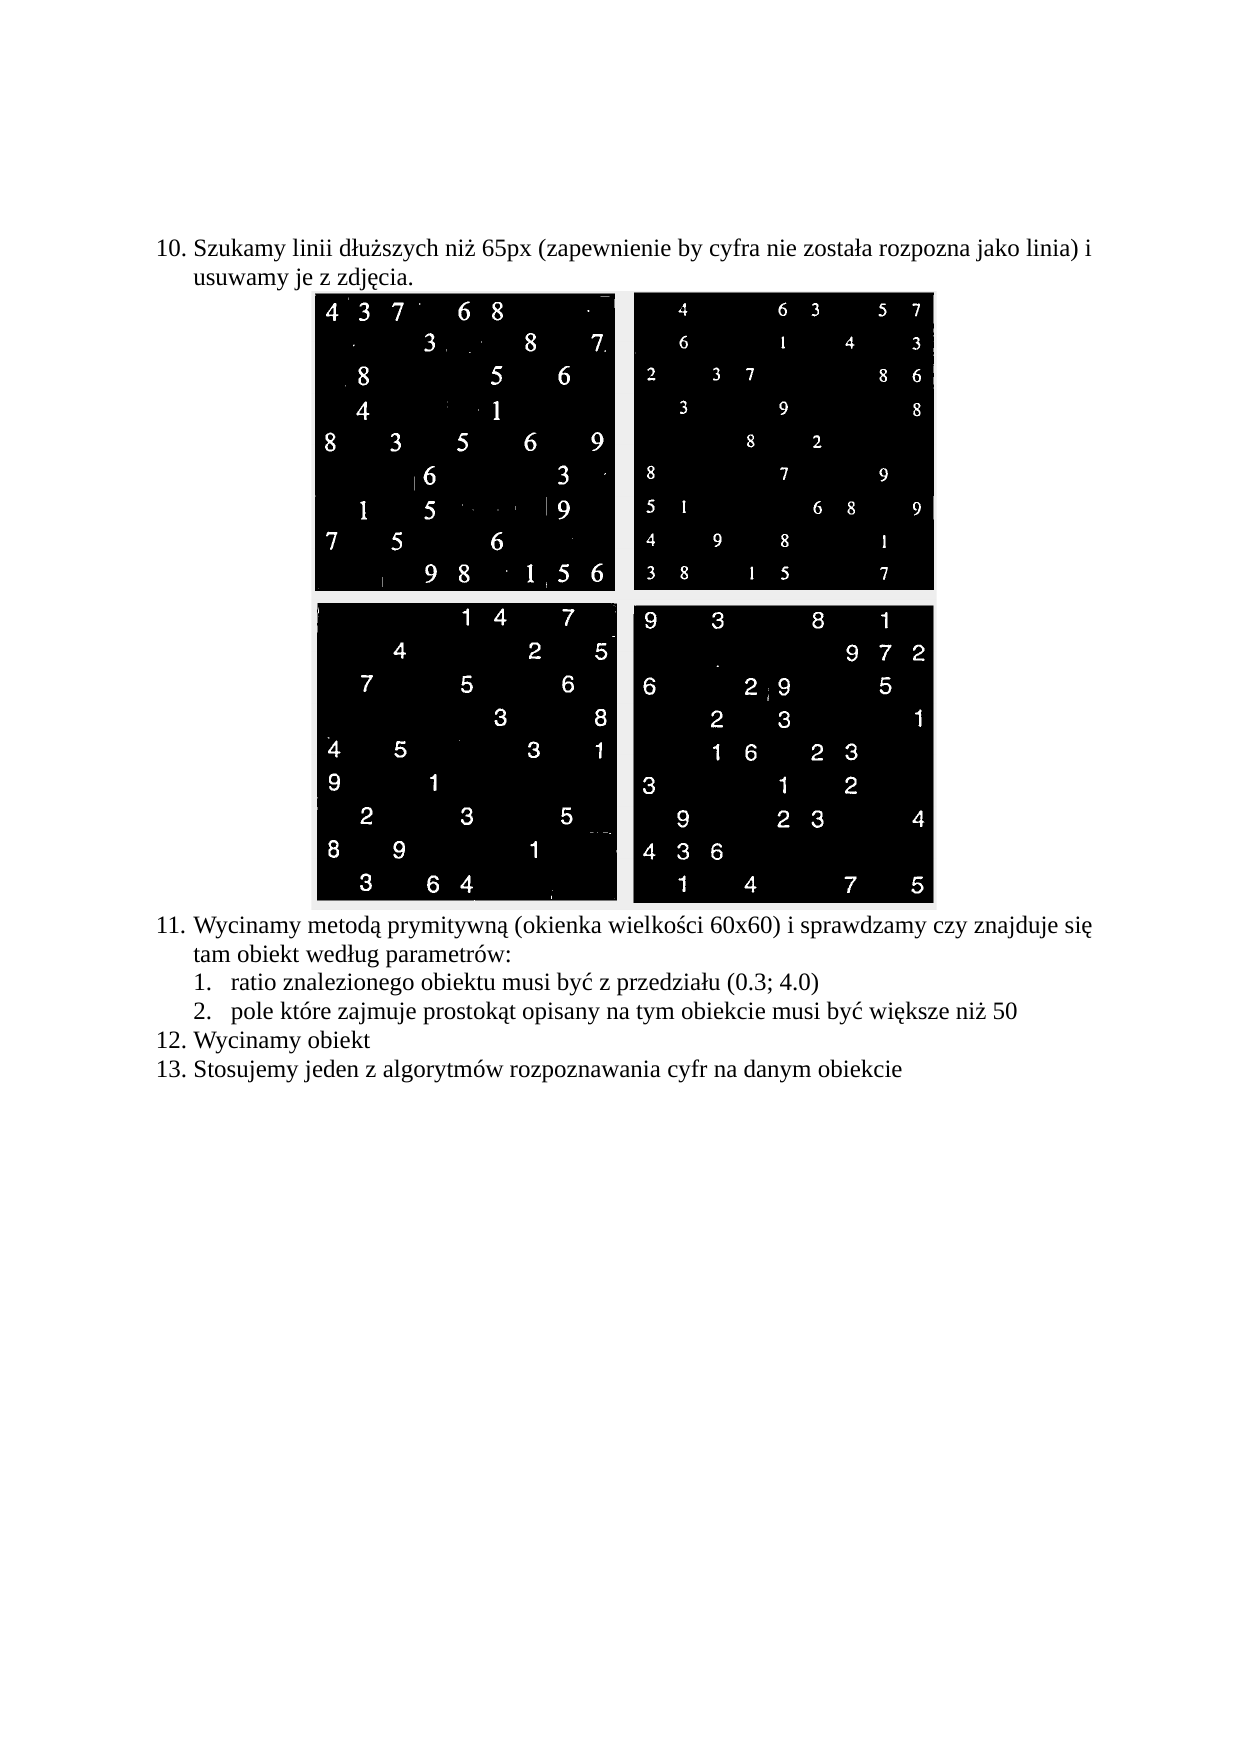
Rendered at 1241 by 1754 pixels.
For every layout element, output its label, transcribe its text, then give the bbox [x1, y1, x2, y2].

list Wycinamy metodą prymitywną (okienka wielkości 60x60) i sprawdzamy czy znajduje się tam obiekt według parametrów: [156, 291, 1122, 967]
picture [311, 291, 937, 910]
list Wycinamy obiekt [156, 1025, 1122, 1054]
list Szukamy linii dłuższych niż 65px (zapewnienie by cyfra nie została rozpozna jako linia) i usuwamy je z zdjęcia. [156, 233, 1122, 291]
list ratio znalezionego obiektu musi być z przedziału (0.3; 4.0) [193, 967, 1122, 996]
list pole które zajmuje prostokąt opisany na tym obiekcie musi być większe niż 50 [193, 996, 1122, 1025]
list Stosujemy jeden z algorytmów rozpoznawania cyfr na danym obiekcie [156, 1054, 1122, 1082]
